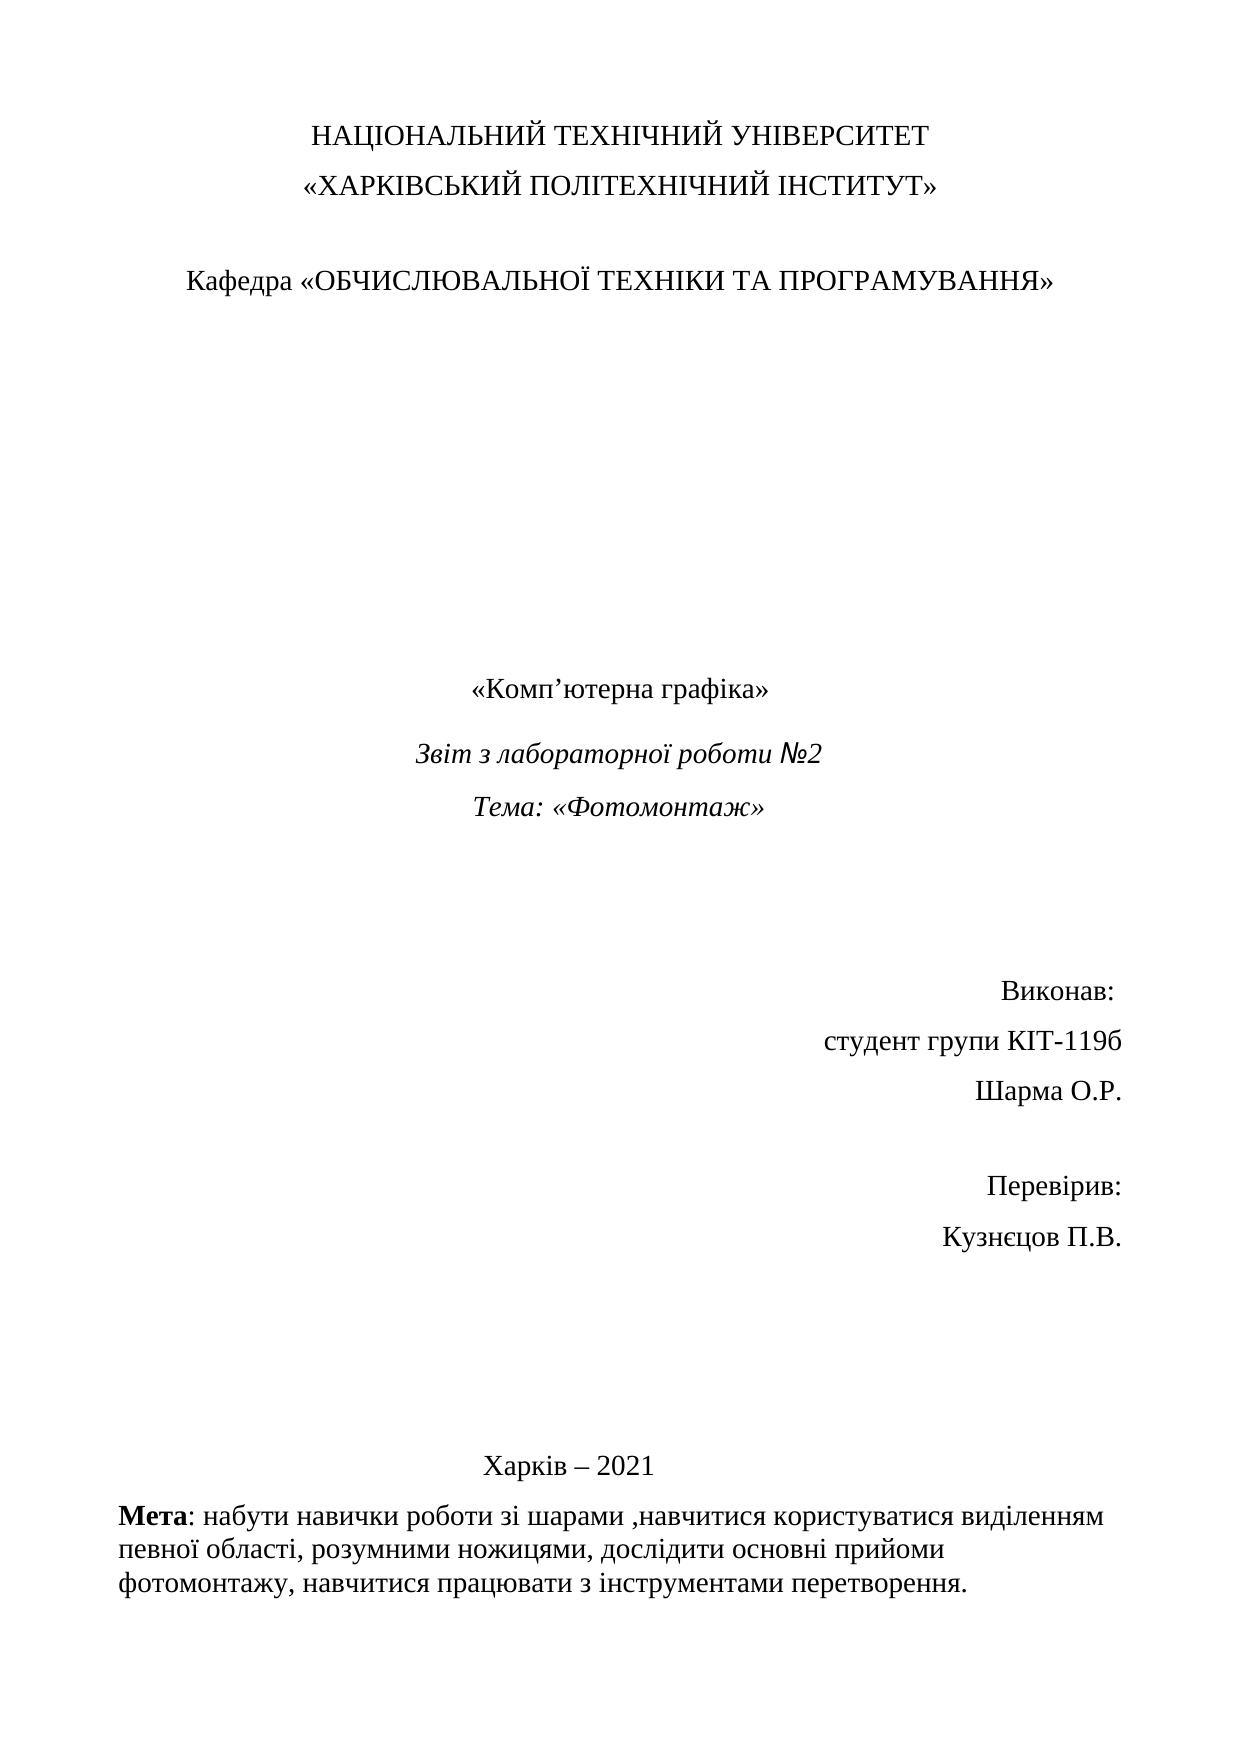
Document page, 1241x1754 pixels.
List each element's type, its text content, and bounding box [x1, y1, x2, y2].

text НАЦІОНАЛЬНИЙ ТЕХНІЧНИЙ УНІВЕРСИТЕТ [118, 118, 1122, 152]
text Звiт з лабораторної роботи №2 [118, 732, 1122, 772]
text Перевірив: [437, 1168, 1122, 1202]
text Харків – 2021 [118, 1448, 1122, 1481]
text Виконав: [437, 973, 1122, 1007]
text Тема: «Фотомонтаж» [118, 789, 1122, 822]
text Кафедра «ОБЧИСЛЮВАЛЬНОЇ ТЕХНІКИ ТА ПРОГРАМУВАННЯ» [118, 263, 1122, 297]
text Шарма О.Р. [437, 1073, 1122, 1107]
text «Комп’ютерна графіка» [118, 671, 1122, 704]
text Кузнєцов П.В. [437, 1219, 1122, 1252]
text «ХАРКІВСЬКИЙ ПОЛІТЕХНІЧНИЙ ІНСТИТУТ» [118, 168, 1122, 202]
text Мета: набути навички роботи зі шарами ,навчитися користуватися виділенням певної області, розумними ножицями, дослідити основні прийоми фотомонтажу, навчитися працювати з інструментами перетворення. [118, 1498, 1122, 1598]
text студент групи КІТ-119б [437, 1023, 1122, 1057]
